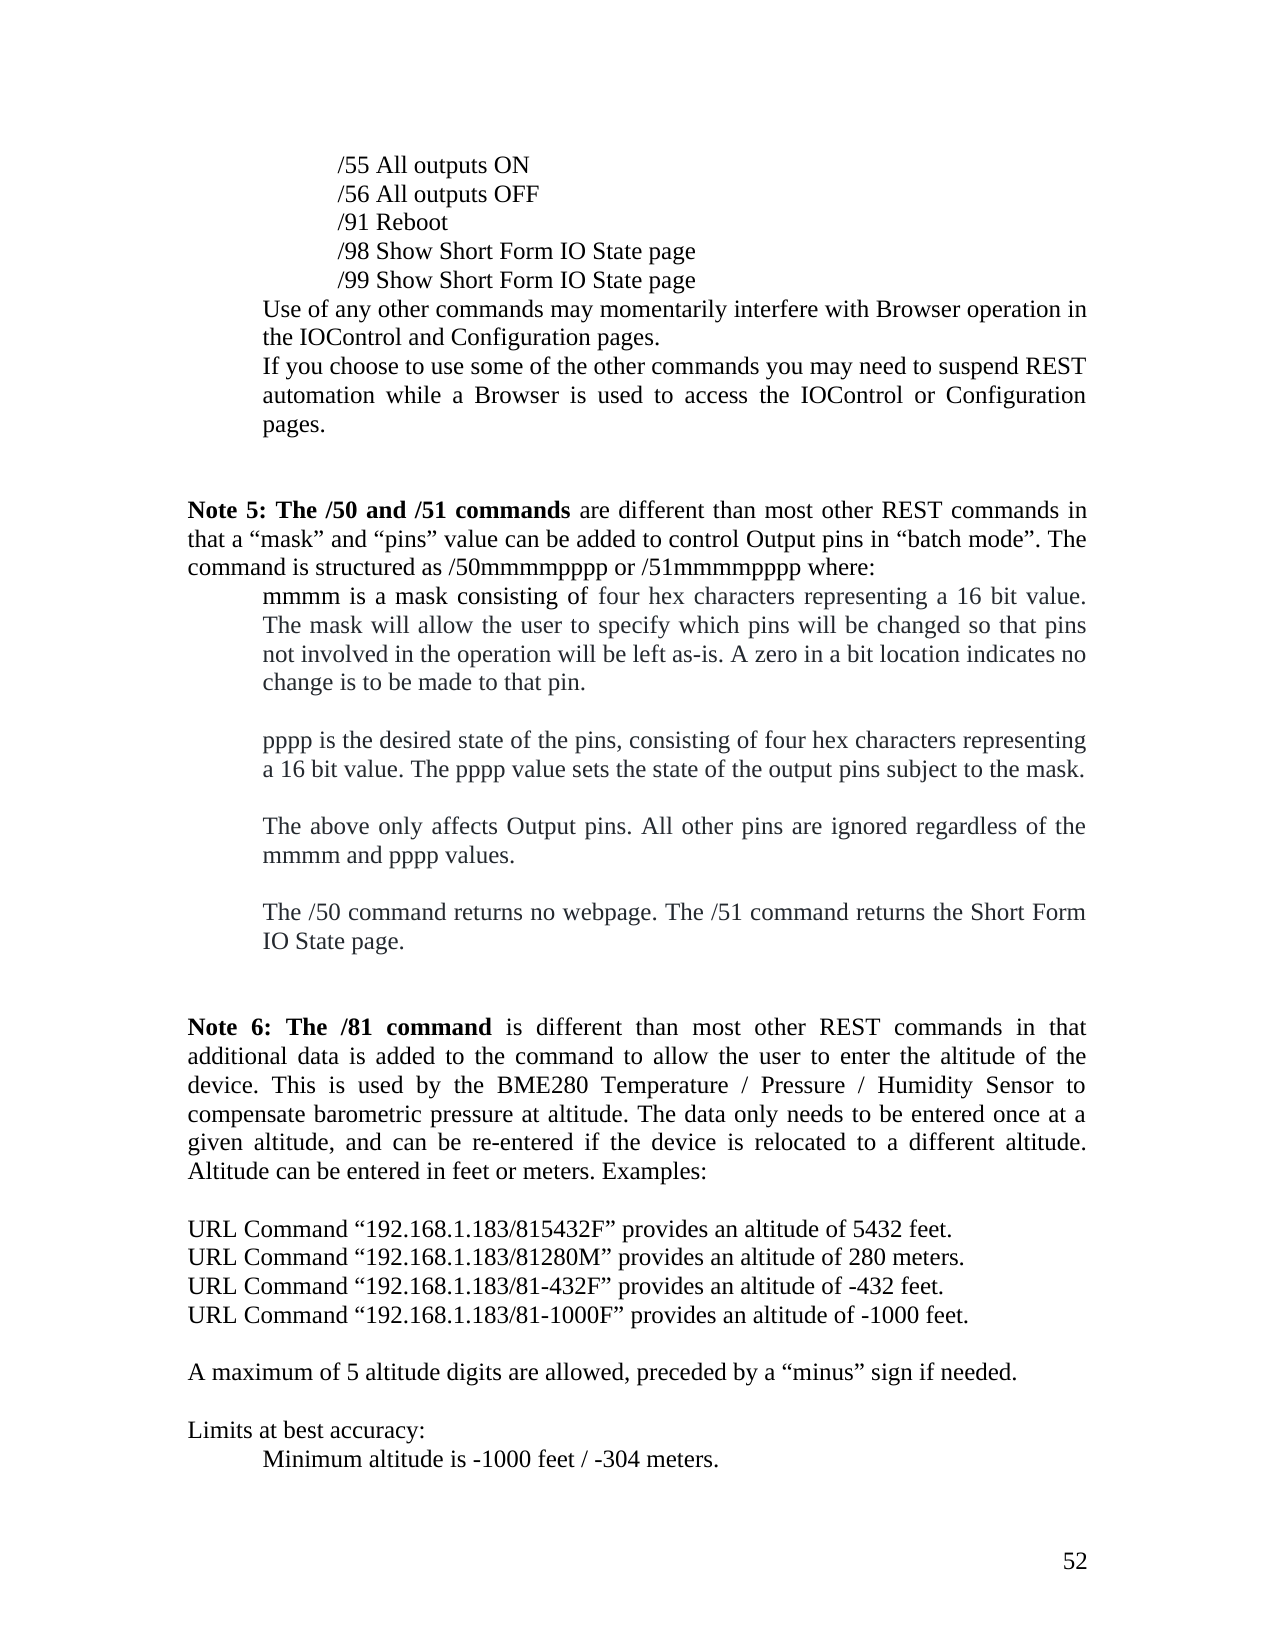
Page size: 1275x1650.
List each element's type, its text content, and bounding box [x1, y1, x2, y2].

text /55 All outputs ON [337, 150, 1087, 179]
text /91 Reboot [337, 207, 1087, 236]
text URL Command “192.168.1.183/81-1000F” provides an altitude of -1000 feet. [187, 1300, 1087, 1329]
text /56 All outputs OFF [337, 179, 1087, 207]
text The above only affects Output pins. All other pins are ignored regardless of the mmmm and pppp values. [262, 782, 1087, 869]
text Note 6: The /81 command is different than most other REST commands in that additional data is added to the command to allow the user to enter the altitude of the device. This is used by the BME280 Temperature / Pressure / Humidity Sensor to compensate barometric pressure at altitude. The data only needs to be entered once at a given altitude, and can be re-entered if the device is relocated to a different altitude. Altitude can be entered in feet or meters. Examples: [187, 984, 1087, 1185]
text /98 Show Short Form IO State page [337, 236, 1087, 265]
text /99 Show Short Form IO State page [337, 265, 1087, 294]
text URL Command “192.168.1.183/81280M” provides an altitude of 280 meters. [187, 1242, 1087, 1271]
text pppp is the desired state of the pins, consisting of four hex characters representing a 16 bit value. The pppp value sets the state of the output pins subject to the mask. [262, 725, 1087, 782]
text URL Command “192.168.1.183/81-432F” provides an altitude of -432 feet. [187, 1271, 1087, 1300]
text Minimum altitude is -1000 feet / -304 meters. [262, 1444, 1087, 1472]
text A maximum of 5 altitude digits are allowed, preceded by a “minus” sign if needed. [187, 1357, 1087, 1386]
text Limits at best accuracy: [187, 1415, 1087, 1444]
text URL Command “192.168.1.183/815432F” provides an altitude of 5432 feet. [187, 1214, 1087, 1242]
text The /50 command returns no webpage. The /51 command returns the Short Form IO State page. [262, 897, 1087, 955]
text Note 5: The /50 and /51 commands are different than most other REST commands in that a “mask” and “pins” value can be added to control Output pins in “batch mode”. The command is structured as /50mmmmpppp or /51mmmmpppp where: [187, 495, 1087, 581]
text If you choose to use some of the other commands you may need to suspend REST automation while a Browser is used to access the IOControl or Configuration pages. [262, 351, 1087, 437]
text mmmm is a mask consisting of four hex characters representing a 16 bit value. The mask will allow the user to specify which pins will be changed so that pins not involved in the operation will be left as-is. A zero in a bit location indicates no change is to be made to that pin. [262, 581, 1087, 696]
text Use of any other commands may momentarily interfere with Browser operation in the IOControl and Configuration pages. [262, 294, 1087, 351]
